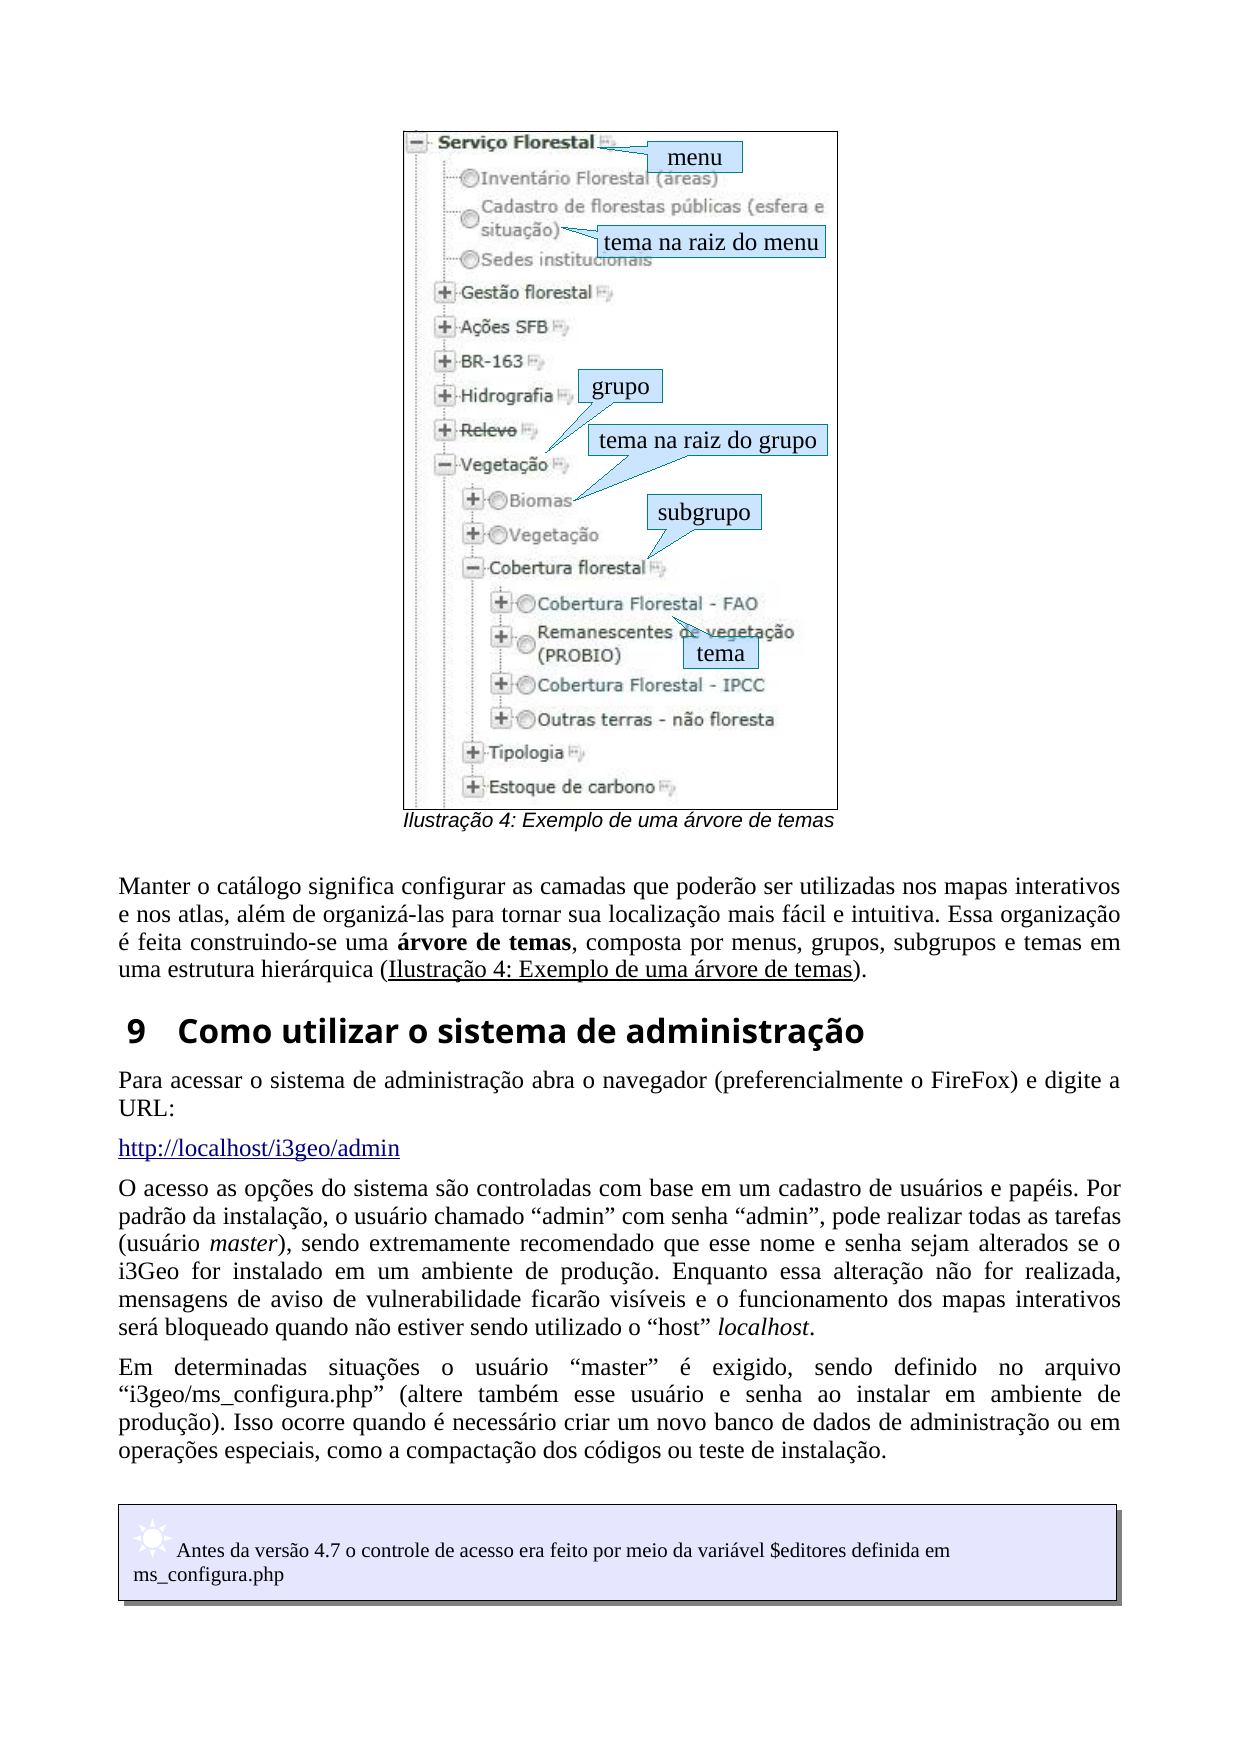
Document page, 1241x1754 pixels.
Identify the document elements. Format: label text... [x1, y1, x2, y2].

text Manter o catálogo significa configurar as camadas que poderão ser utilizadas nos mapas interativos e nos atlas, além de organizá-las para tornar sua localização mais fácil e intuitiva. Essa organização é feita construindo-se uma árvore de temas, composta por menus, grupos, subgrupos e temas em uma estrutura hierárquica (Ilustração 4: Exemplo de uma árvore de temas). [118, 872, 1122, 983]
text Ilustração 4: Exemplo de uma árvore de temas [403, 810, 837, 832]
picture [164, 1535, 173, 1542]
text A construção do armazém de MAPFILES é um aspecto fundamental no i3Geo pois permite o reaproveitamento das camadas em diferentes situações. Com base em uma instalação do i3Geo podem ser criados inúmeros mapas compondo as camadas disponíveis nos MAPFILES do armazém. Isso não seria possível se as camadas ficassem todas definidas nos MAPFILES de inicialização. [569, 226, 825, 257]
text A construção do armazém de MAPFILES é um aspecto fundamental no i3Geo pois permite o reaproveitamento das camadas em diferentes situações. Com base em uma instalação do i3Geo podem ser criados inúmeros mapas compondo as camadas disponíveis nos MAPFILES do armazém. Isso não seria possível se as camadas ficassem todas definidas nos MAPFILES de inicialização. [549, 370, 662, 449]
text Em determinadas situações o usuário “master” é exigido, sendo definido no arquivo “i3geo/ms_configura.php” (altere também esse usuário e senha ao instalar em ambiente de produção). Isso ocorre quando é necessário criar um novo banco de dados de administração ou em operações especiais, como a compactação dos códigos ou teste de instalação. [118, 1353, 1122, 1464]
picture [404, 132, 837, 809]
text A construção do armazém de MAPFILES é um aspecto fundamental no i3Geo pois permite o reaproveitamento das camadas em diferentes situações. Com base em uma instalação do i3Geo podem ser criados inúmeros mapas compondo as camadas disponíveis nos MAPFILES do armazém. Isso não seria possível se as camadas ficassem todas definidas nos MAPFILES de inicialização. [576, 425, 827, 499]
text Para acessar o sistema de administração abra o navegador (preferencialmente o FireFox) e digite a URL: [118, 1066, 1122, 1121]
picture [138, 1524, 167, 1558]
picture [133, 1535, 141, 1542]
subtitle Como utilizar o sistema de administração [118, 1008, 1122, 1053]
picture [149, 1518, 156, 1527]
text O acesso as opções do sistema são controladas com base em um cadastro de usuários e papéis. Por padrão da instalação, o usuário chamado “admin” com senha “admin”, pode realizar todas as tarefas (usuário master), sendo extremamente recomendado que esse nome e senha sejam alterados se o i3Geo for instalado em um ambiente de produção. Enquanto essa alteração não for realizada, mensagens de aviso de vulnerabilidade ficarão visíveis e o funcionamento dos mapas interativos será bloqueado quando não estiver sendo utilizado o “host” localhost. [118, 1174, 1122, 1340]
text http://localhost/i3geo/admin [118, 1134, 1122, 1162]
text Antes da versão 4.7 o controle de acesso era feito por meio da variável $editores definida em ms_configura.php [119, 1505, 1116, 1600]
